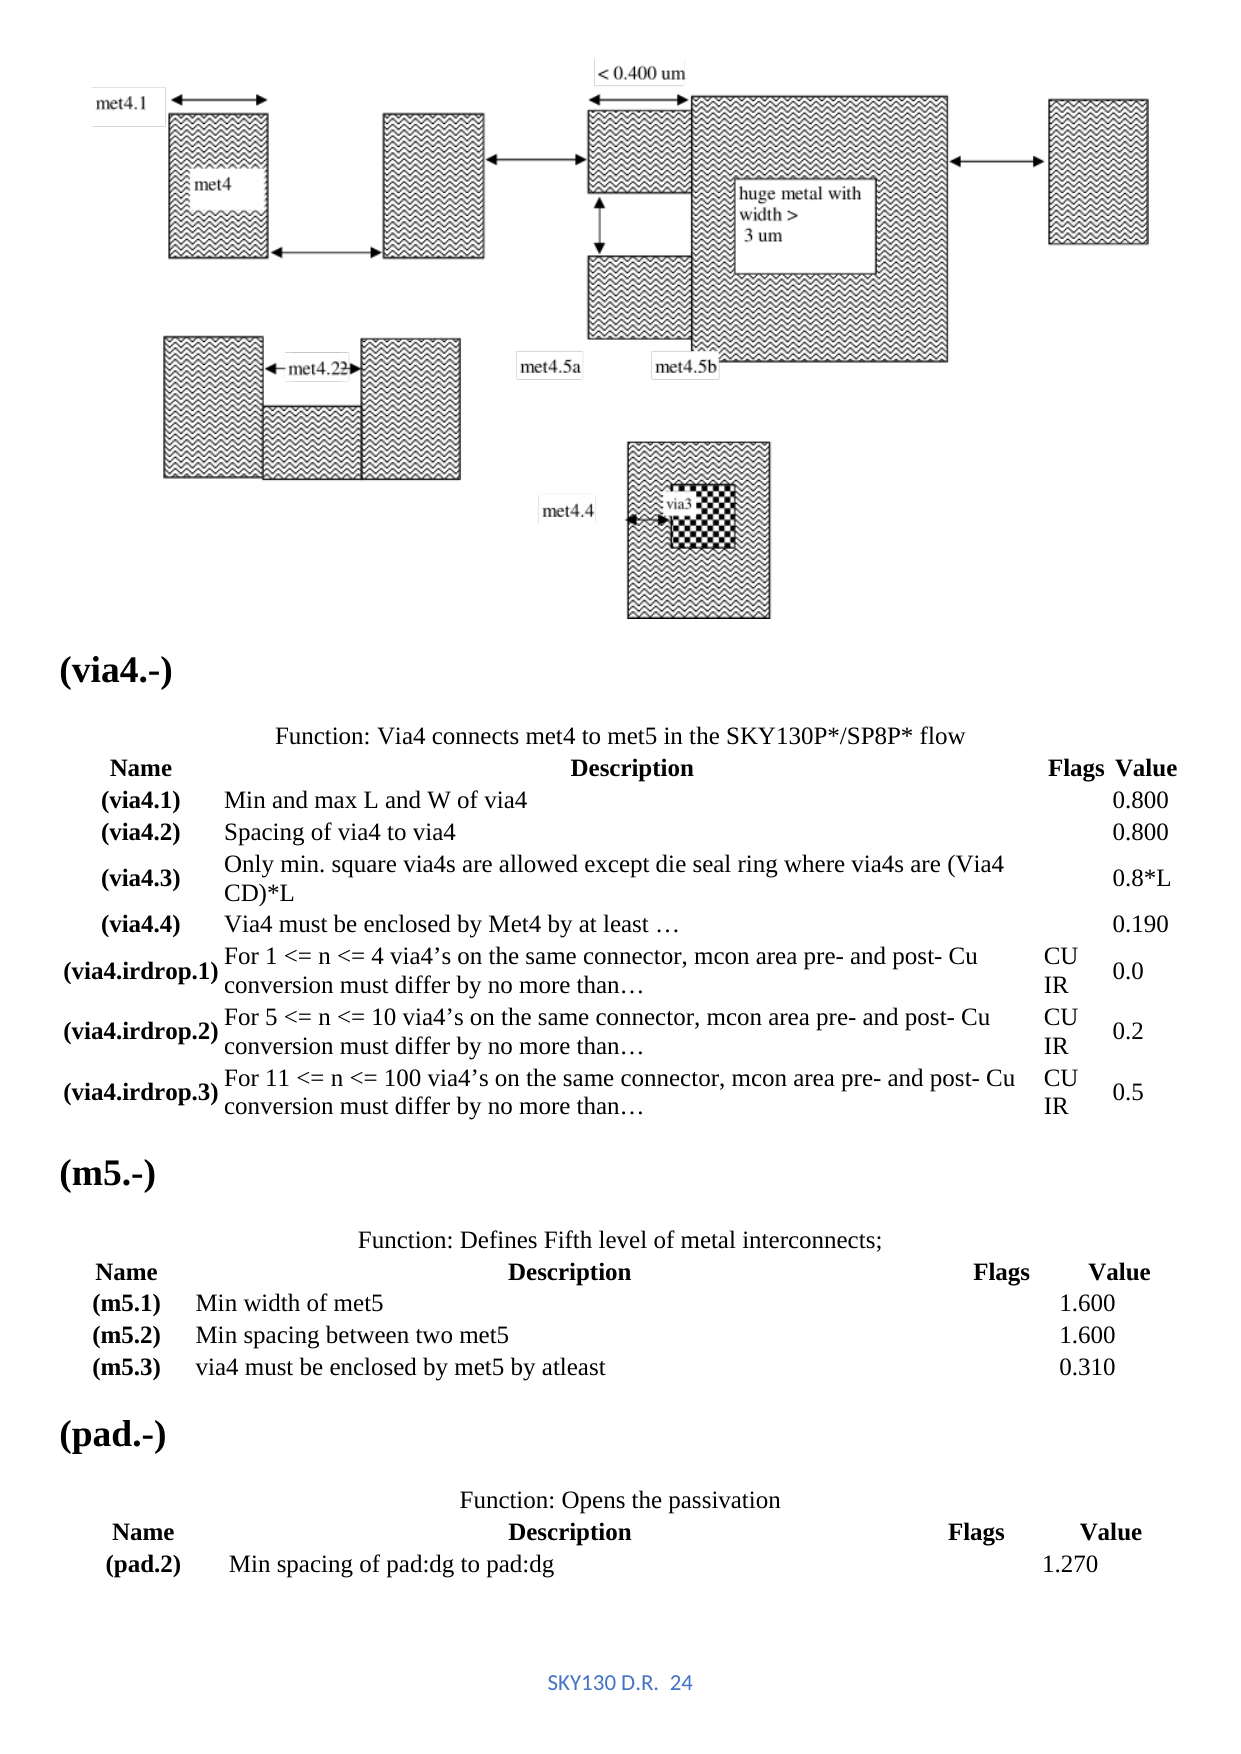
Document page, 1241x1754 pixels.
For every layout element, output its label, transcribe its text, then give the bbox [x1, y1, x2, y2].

table_header Function: Defines Fifth level of metal interconnects; [59, 1223, 1181, 1255]
table_cell Via4 must be enclosed by Met4 by at least … [223, 908, 1042, 940]
table_cell Flags [913, 1516, 1040, 1548]
table_cell 0.190 [1111, 908, 1181, 940]
table_cell CU IR [1042, 1061, 1111, 1122]
table_cell 1.600 [1058, 1319, 1181, 1351]
table_cell (pad.2) [59, 1548, 227, 1579]
table_cell (via4.4) [59, 908, 222, 940]
table_cell CU IR [1042, 940, 1111, 1000]
table_cell Name [59, 1516, 227, 1548]
table_cell (via4.1) [59, 784, 222, 815]
table_cell 0.2 [1111, 1000, 1181, 1061]
table_cell Spacing of via4 to via4 [223, 815, 1042, 847]
table_cell Flags [1042, 752, 1111, 783]
table_cell [946, 1319, 1058, 1351]
table_cell Name [59, 752, 222, 783]
table_cell (via4.irdrop.1) [59, 940, 222, 1000]
table_cell Min spacing of pad:dg to pad:dg [227, 1548, 912, 1579]
table_cell [1042, 908, 1111, 940]
table_cell Value [1040, 1516, 1181, 1548]
table_cell Min width of met5 [194, 1287, 946, 1319]
table_cell 1.600 [1058, 1287, 1181, 1319]
table_cell Only min. square via4s are allowed except die seal ring where via4s are (Via4 CD)*L [223, 847, 1042, 908]
table_cell 0.800 [1111, 784, 1181, 815]
table_cell via4 must be enclosed by met5 by atleast [194, 1351, 946, 1382]
table_cell (via4.2) [59, 815, 222, 847]
table_cell Min and max L and W of via4 [223, 784, 1042, 815]
table_cell Description [223, 752, 1042, 783]
table_cell 0.5 [1111, 1061, 1181, 1122]
table_cell Value [1058, 1255, 1181, 1287]
table_cell Flags [946, 1255, 1058, 1287]
subtitle (via4.-) [59, 647, 1181, 691]
table_cell [946, 1351, 1058, 1382]
table_cell [1042, 815, 1111, 847]
table_cell Min spacing between two met5 [194, 1319, 946, 1351]
table_cell 0.8*L [1111, 847, 1181, 908]
table_header Function: Via4 connects met4 to met5 in the SKY130P*/SP8P* flow [59, 720, 1181, 752]
table_cell Value [1111, 752, 1181, 783]
picture [91, 59, 1149, 619]
table_cell CU IR [1042, 1000, 1111, 1061]
table_cell Name [59, 1255, 194, 1287]
table_cell 1.270 [1040, 1548, 1181, 1579]
table_cell For 5 <= n <= 10 via4’s on the same connector, mcon area pre- and post- Cu conversion must differ by no more than… [223, 1000, 1042, 1061]
table_cell Description [194, 1255, 946, 1287]
table_cell 0.800 [1111, 815, 1181, 847]
table_cell [1042, 847, 1111, 908]
table_cell (via4.irdrop.2) [59, 1000, 222, 1061]
table_cell (m5.2) [59, 1319, 194, 1351]
table_cell [913, 1548, 1040, 1579]
table_cell For 11 <= n <= 100 via4’s on the same connector, mcon area pre- and post- Cu conversion must differ by no more than… [223, 1061, 1042, 1122]
table_cell For 1 <= n <= 4 via4’s on the same connector, mcon area pre- and post- Cu conversion must differ by no more than… [223, 940, 1042, 1000]
table_cell 0.310 [1058, 1351, 1181, 1382]
table_cell (via4.3) [59, 847, 222, 908]
table_cell [1042, 784, 1111, 815]
table_cell (m5.1) [59, 1287, 194, 1319]
table_cell (m5.3) [59, 1351, 194, 1382]
table_cell 0.0 [1111, 940, 1181, 1000]
table_cell (via4.irdrop.3) [59, 1061, 222, 1122]
table_cell [946, 1287, 1058, 1319]
table_header Function: Opens the passivation [59, 1484, 1181, 1516]
subtitle (m5.-) [59, 1151, 1181, 1194]
table_cell Description [227, 1516, 912, 1548]
subtitle (pad.-) [59, 1412, 1181, 1455]
